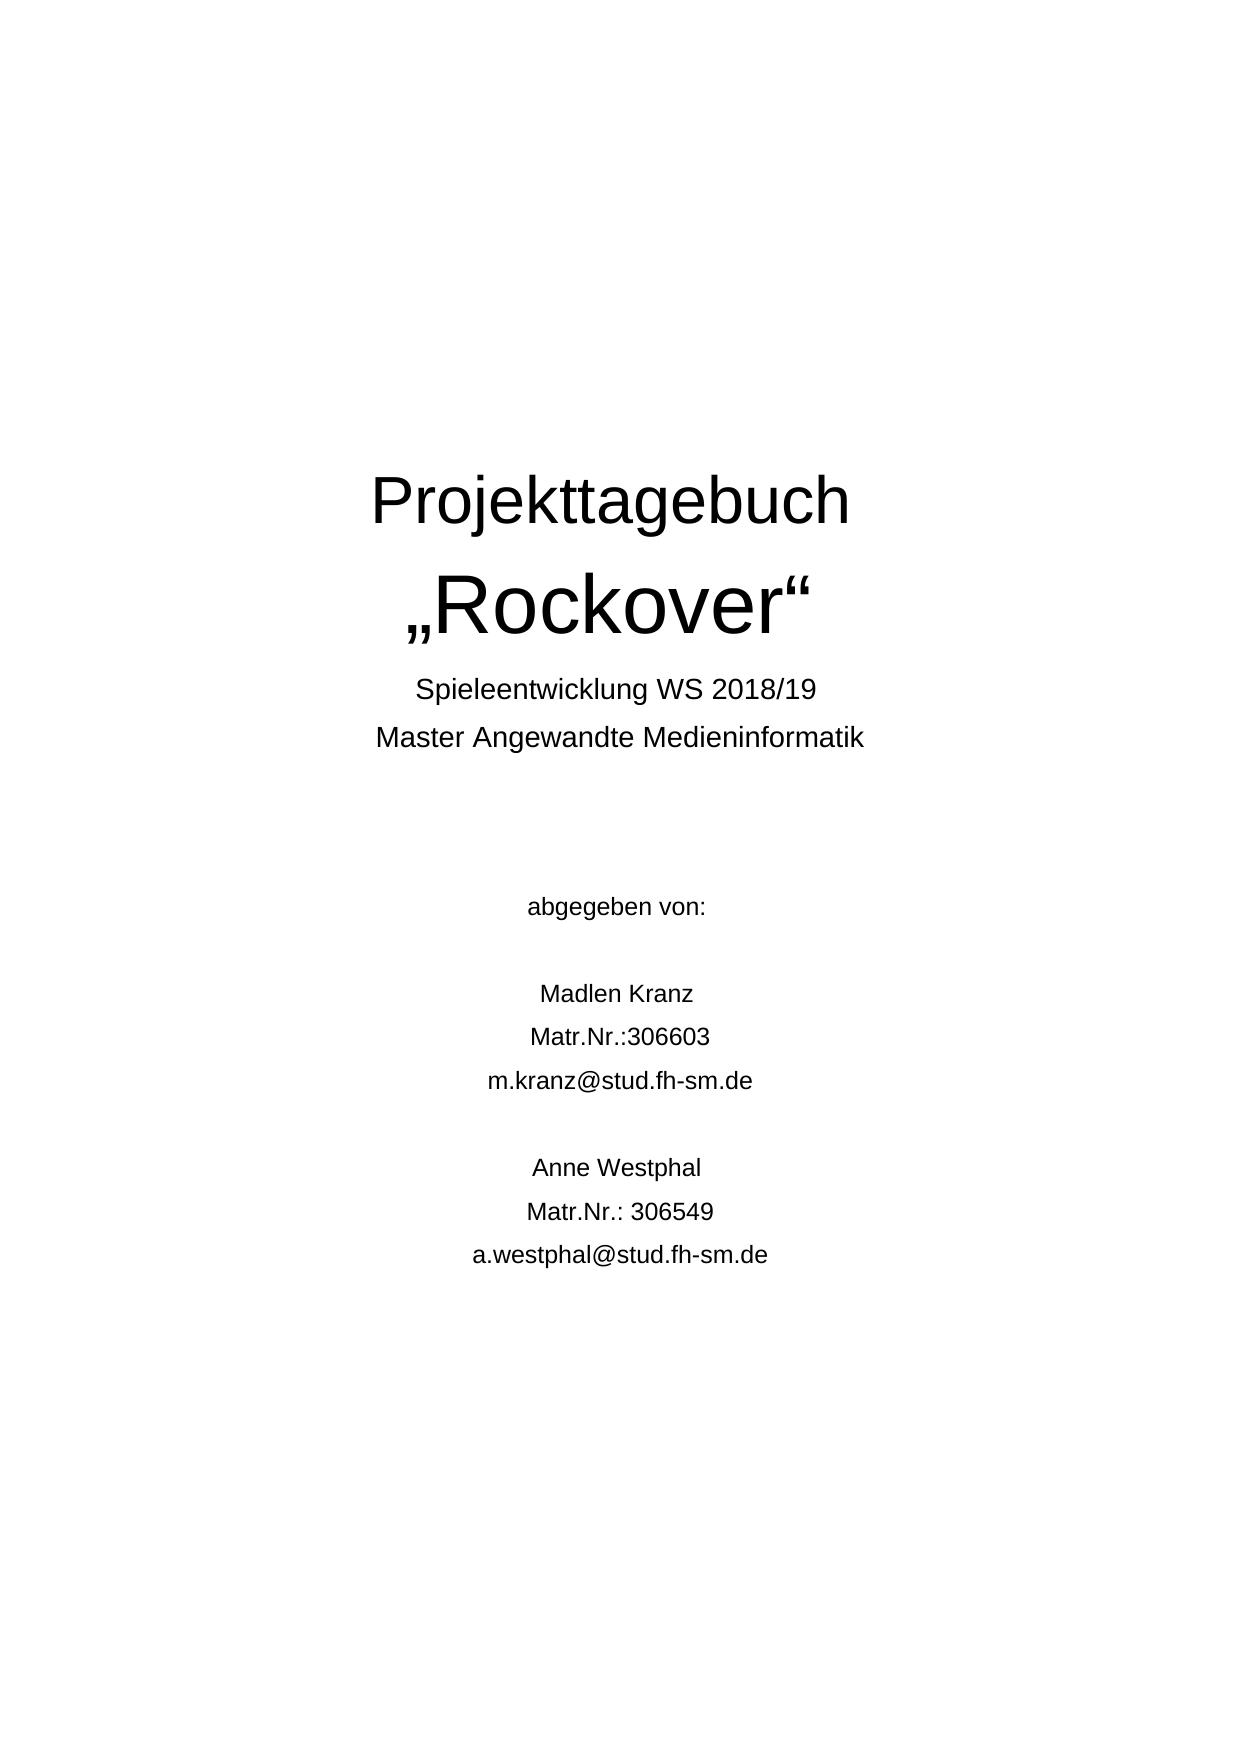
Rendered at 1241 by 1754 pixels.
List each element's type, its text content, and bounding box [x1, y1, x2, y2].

text abgegeben von: [118, 892, 1122, 921]
text „Rockover“ [118, 556, 1122, 652]
text a.westphal@stud.fh-sm.de [118, 1240, 1122, 1269]
text Matr.Nr.: 306549 [118, 1197, 1122, 1225]
text Spieleentwicklung WS 2018/19 [118, 672, 1122, 705]
text Matr.Nr.:306603 [118, 1022, 1122, 1051]
text Master Angewandte Medieninformatik [118, 720, 1122, 754]
text Projekttagebuch [118, 461, 1122, 537]
text Anne Westphal [118, 1153, 1122, 1182]
text m.kranz@stud.fh-sm.de [118, 1066, 1122, 1095]
text Madlen Kranz [118, 979, 1122, 1008]
